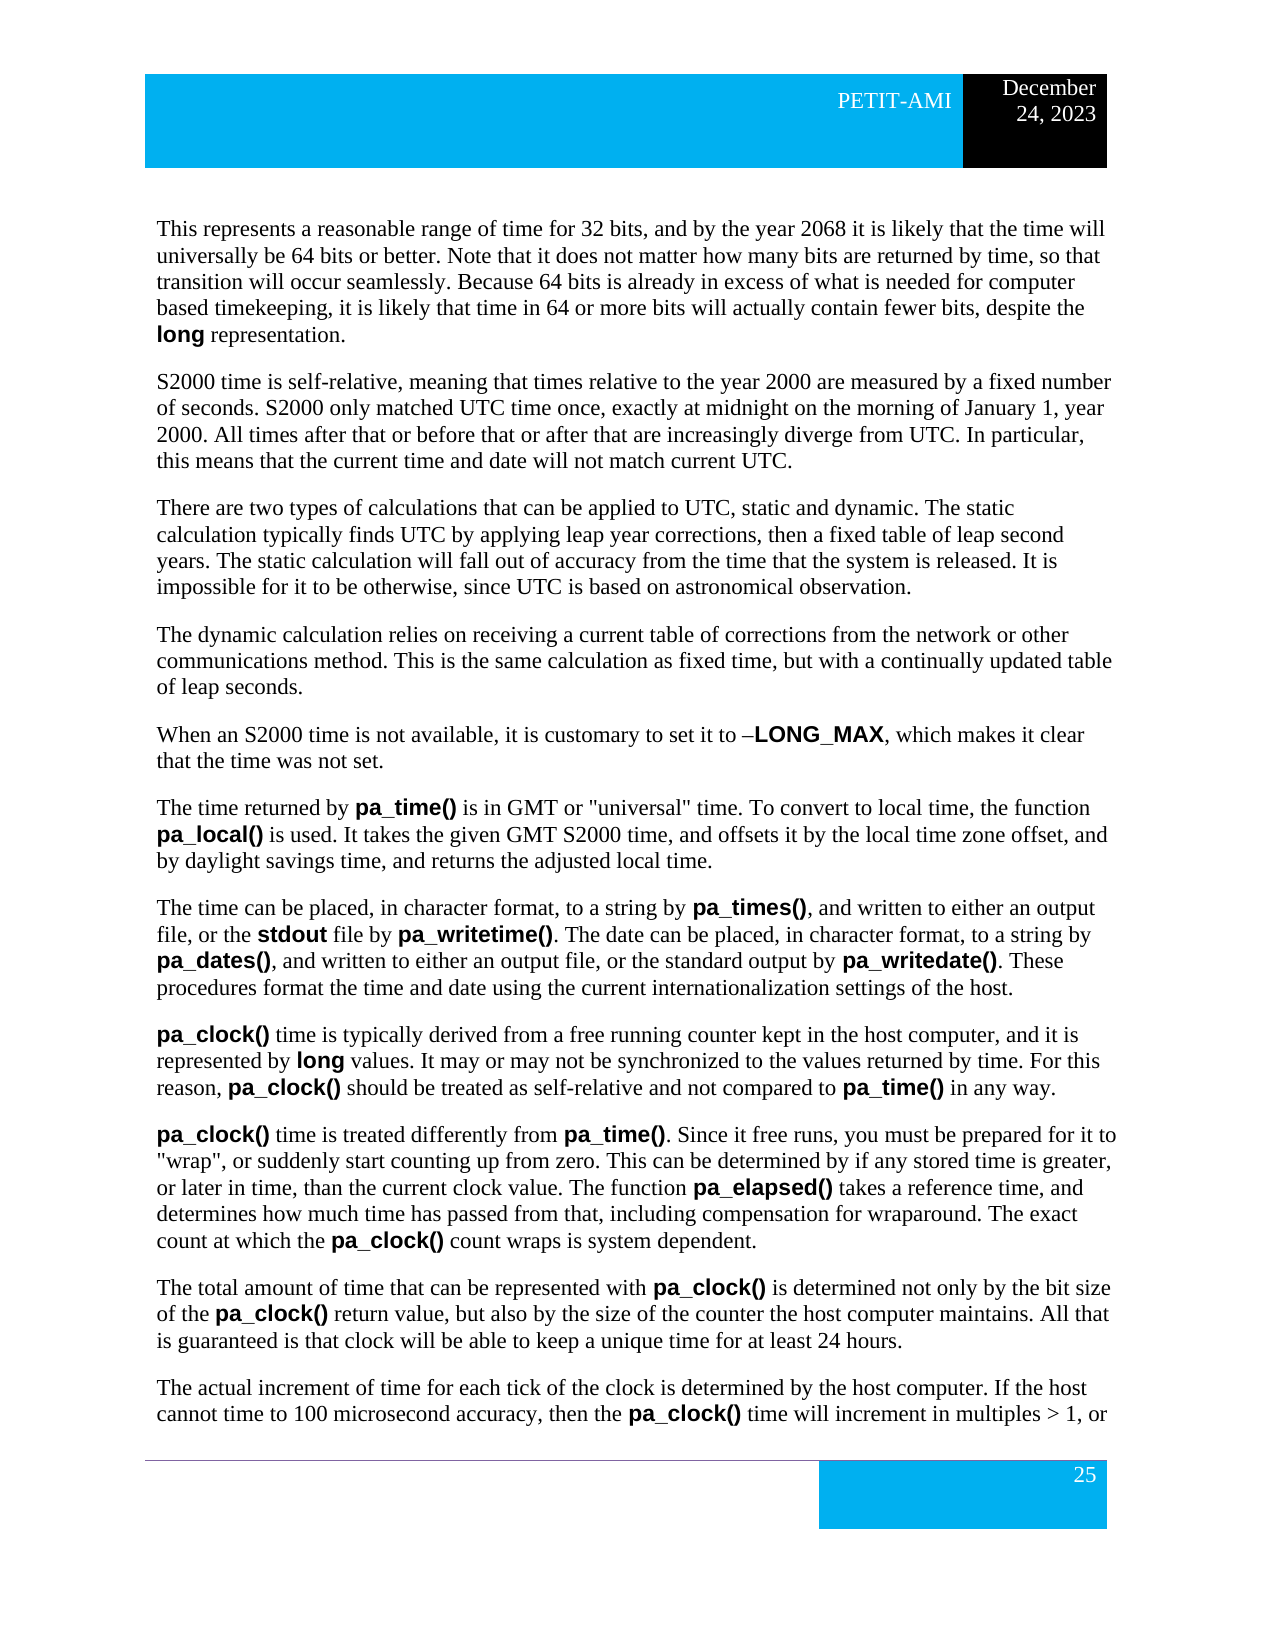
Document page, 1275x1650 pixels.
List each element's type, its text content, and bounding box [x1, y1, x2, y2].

text pa_clock() time is treated differently from pa_time(). Since it free runs, you must be prepared for it to "wrap", or suddenly start counting up from zero. This can be determined by if any stored time is greater, or later in time, than the current clock value. The function pa_elapsed() takes a reference time, and determines how much time has passed from that, including compensation for wraparound. The exact count at which the pa_clock() count wraps is system dependent. [156, 1121, 1118, 1253]
text The time can be placed, in character format, to a string by pa_times(), and written to either an output file, or the stdout file by pa_writetime(). The date can be placed, in character format, to a string by pa_dates(), and written to either an output file, or the standard output by pa_writedate(). These procedures format the time and date using the current internationalization settings of the host. [156, 894, 1118, 1000]
text When an S2000 time is not available, it is customary to set it to –LONG_MAX, which makes it clear that the time was not set. [156, 721, 1118, 773]
text The actual increment of time for each tick of the clock is determined by the host computer. If the host cannot time to 100 microsecond accuracy, then the pa_clock() time will increment in multiples > 1, or [156, 1374, 1118, 1427]
text S2000 time is self-relative, meaning that times relative to the year 2000 are measured by a fixed number of seconds. S2000 only matched UTC time once, exactly at midnight on the morning of January 1, year 2000. All times after that or before that or after that are increasingly diverge from UTC. In particular, this means that the current time and date will not match current UTC. [156, 368, 1118, 473]
text The dynamic calculation relies on receiving a current table of corrections from the network or other communications method. This is the same calculation as fixed time, but with a continually updated table of leap seconds. [156, 621, 1118, 700]
text The time returned by pa_time() is in GMT or "universal" time. To convert to local time, the function pa_local() is used. It takes the given GMT S2000 time, and offsets it by the local time zone offset, and by daylight savings time, and returns the adjusted local time. [156, 794, 1118, 873]
text This represents a reasonable range of time for 32 bits, and by the year 2068 it is likely that the time will universally be 64 bits or better. Note that it does not matter how many bits are returned by time, so that transition will occur seamlessly. Because 64 bits is already in excess of what is needed for computer based timekeeping, it is likely that time in 64 or more bits will actually contain fewer bits, despite the long representation. [156, 215, 1118, 347]
text There are two types of calculations that can be applied to UTC, static and dynamic. The static calculation typically finds UTC by applying leap year corrections, then a fixed table of leap second years. The static calculation will fall out of accuracy from the time that the system is released. It is impossible for it to be otherwise, since UTC is based on astronomical observation. [156, 494, 1118, 600]
text pa_clock() time is typically derived from a free running counter kept in the host computer, and it is represented by long values. It may or may not be synchronized to the values returned by time. For this reason, pa_clock() should be treated as self-relative and not compared to pa_time() in any way. [156, 1021, 1118, 1100]
text The total amount of time that can be represented with pa_clock() is determined not only by the bit size of the pa_clock() return value, but also by the size of the counter the host computer maintains. All that is guaranteed is that clock will be able to keep a unique time for at least 24 hours. [156, 1274, 1118, 1353]
